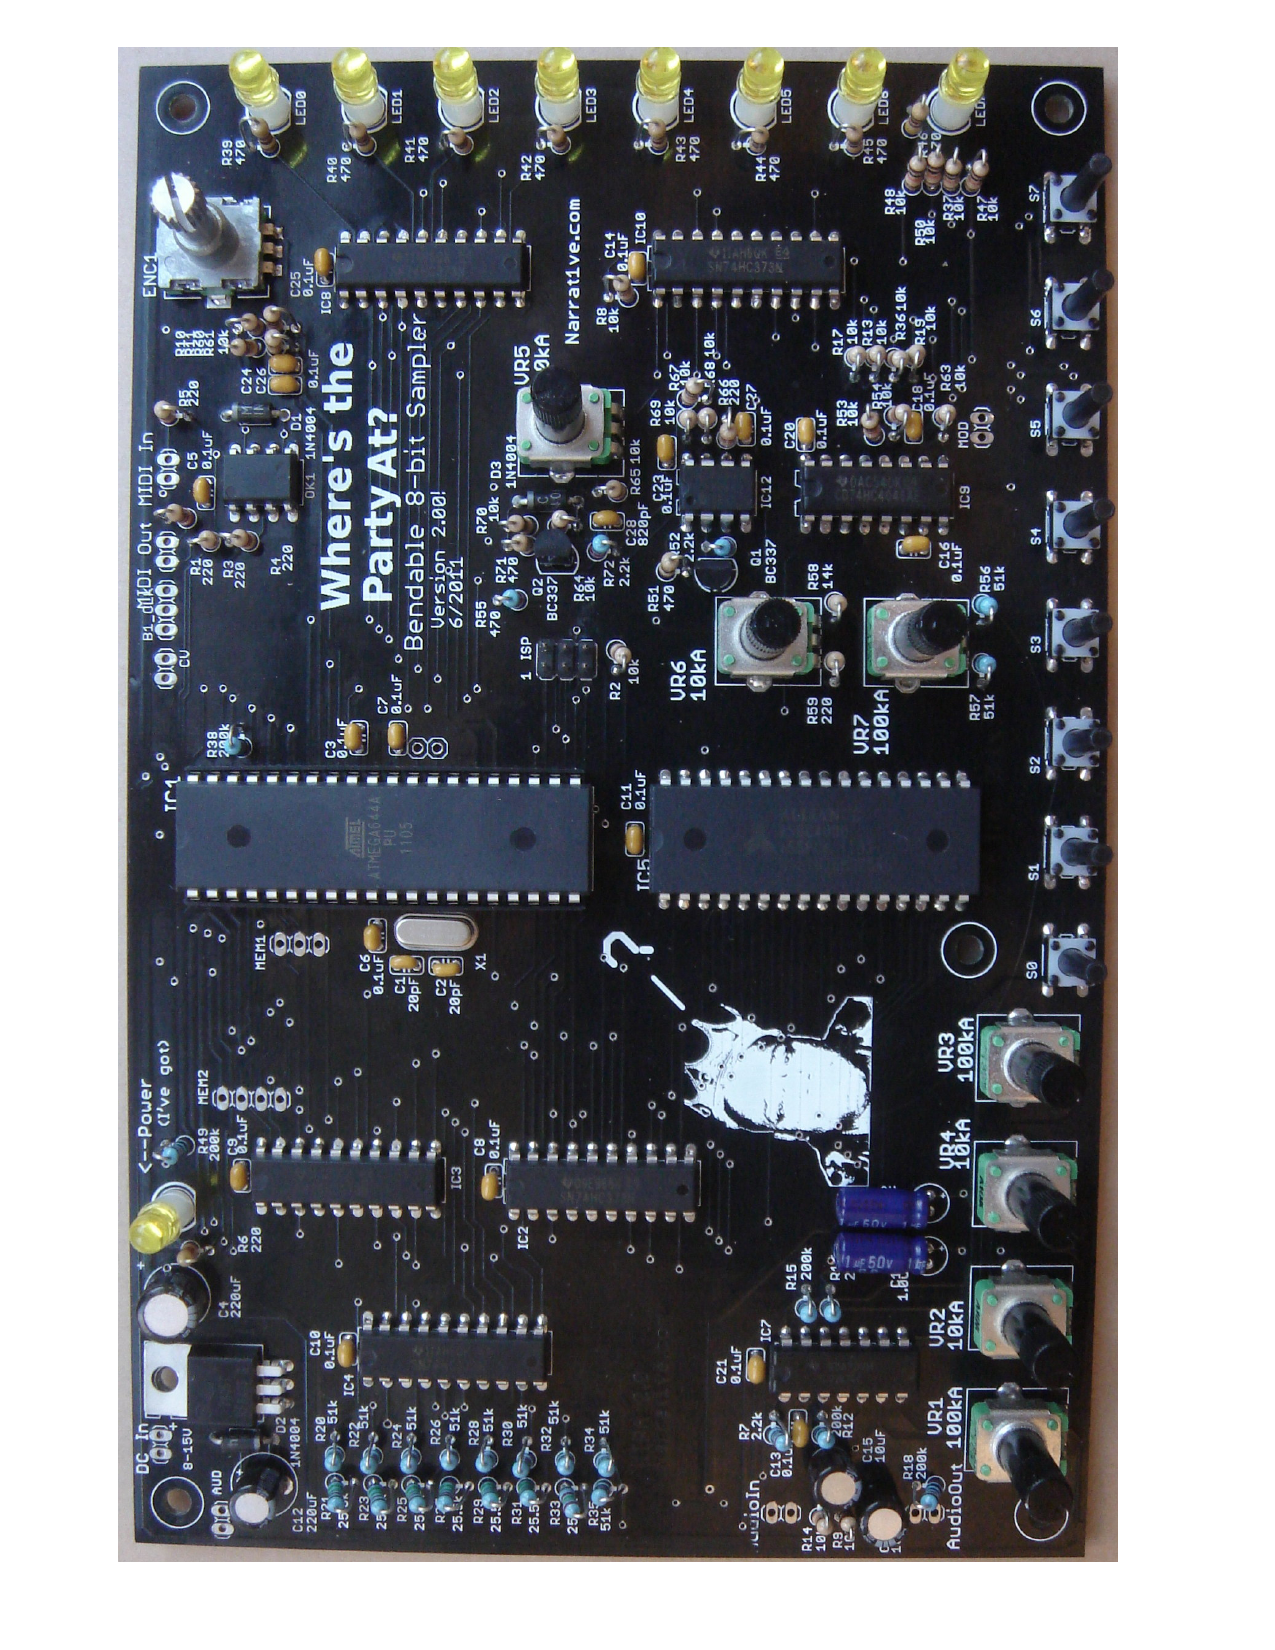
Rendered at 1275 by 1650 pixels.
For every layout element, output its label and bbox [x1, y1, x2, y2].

picture [118, 47, 1118, 1562]
